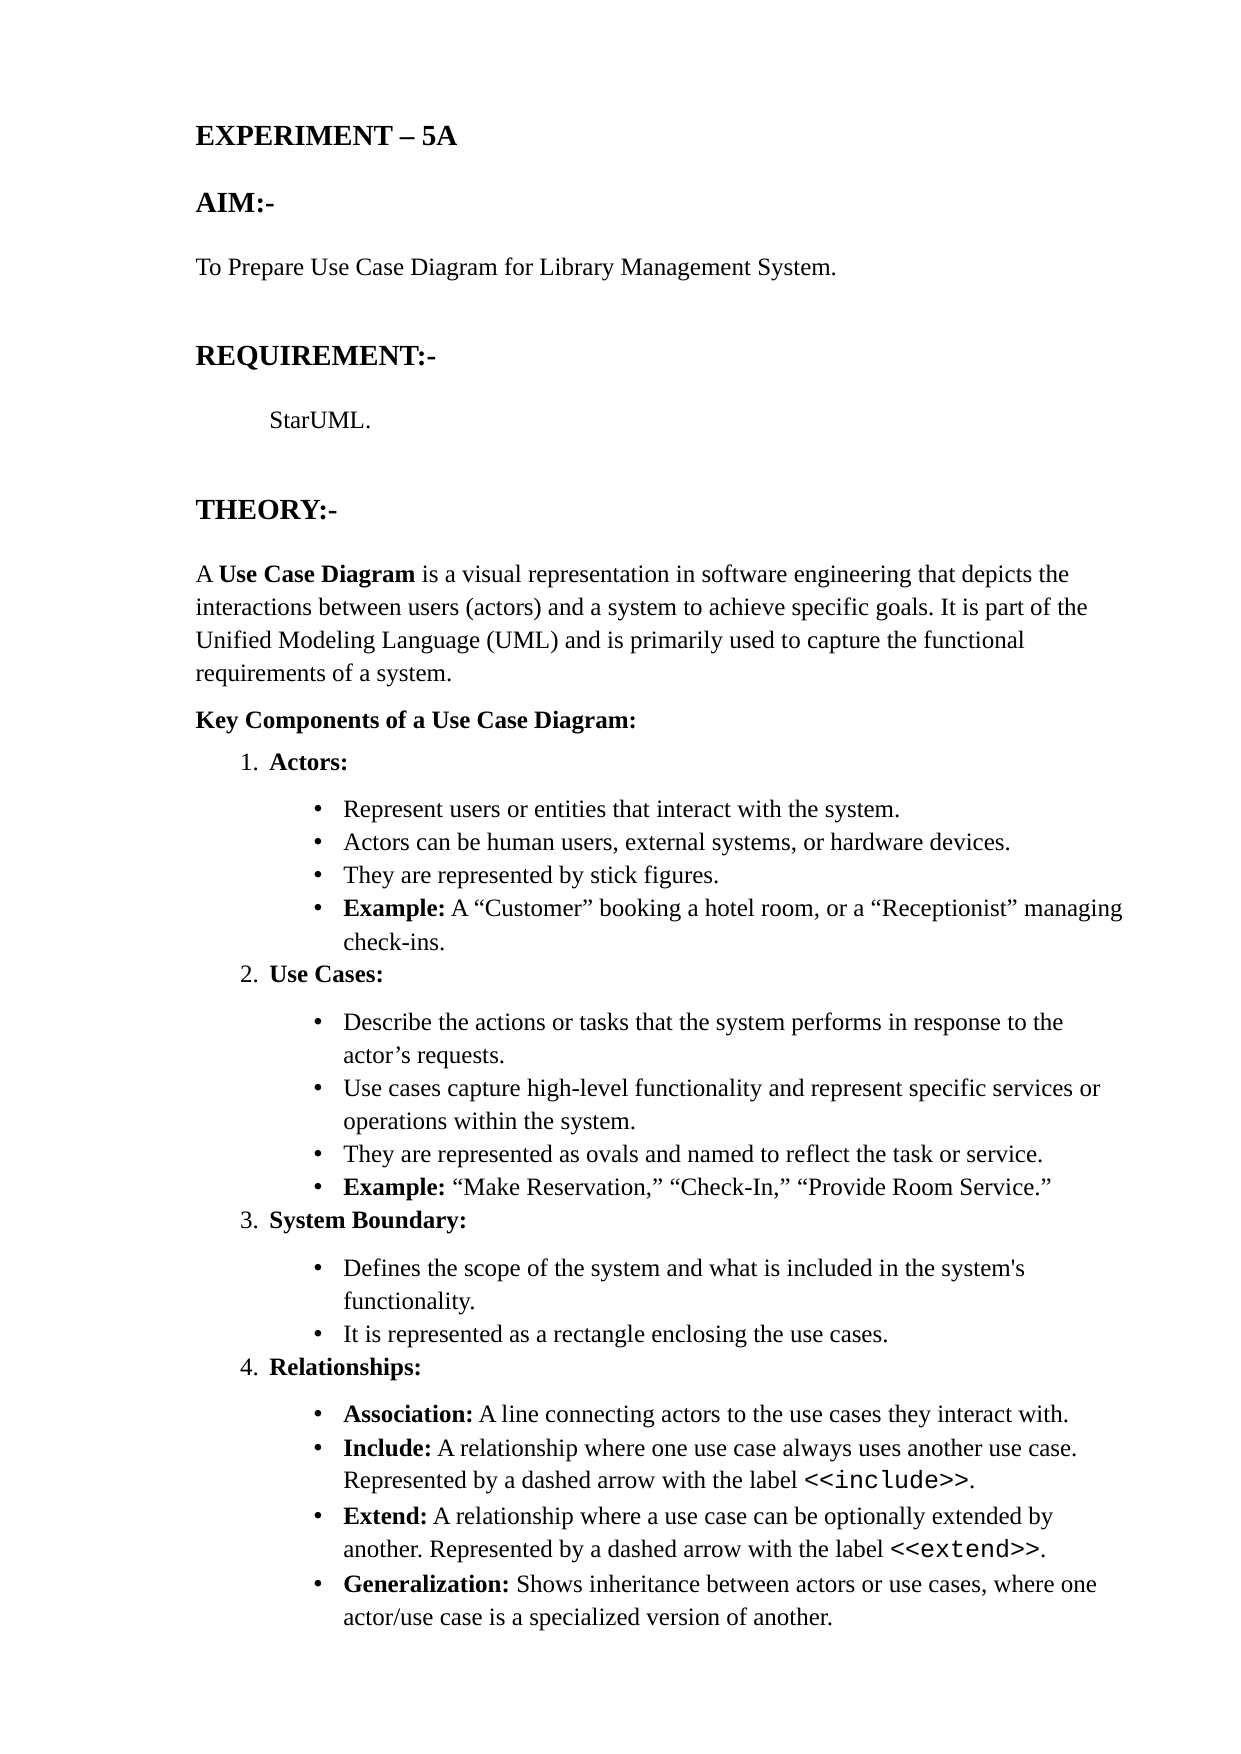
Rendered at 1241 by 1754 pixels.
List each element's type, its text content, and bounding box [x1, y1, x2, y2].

list They are represented as ovals and named to reflect the task or service. [313, 1139, 1123, 1168]
list System Boundary: [240, 1205, 1123, 1234]
text A Use Case Diagram is a visual representation in software engineering that depicts the interactions between users (actors) and a system to achieve specific goals. It is part of the Unified Modeling Language (UML) and is primarily used to capture the functional requirements of a system. [195, 559, 1123, 687]
list Relationships: [240, 1352, 1123, 1381]
list Represent users or entities that interact with the system. [313, 794, 1123, 823]
list Generalization: Shows inheritance between actors or use cases, where one actor/use case is a specialized version of another. [313, 1569, 1123, 1631]
list It is represented as a rectangle enclosing the use cases. [313, 1319, 1123, 1348]
list Use Cases: [240, 959, 1123, 988]
list Use cases capture high-level functionality and represent specific services or operations within the system. [313, 1073, 1123, 1135]
text To Prepare Use Case Diagram for Library Management System. [195, 252, 1123, 281]
list Describe the actions or tasks that the system performs in response to the actor’s requests. [313, 1007, 1123, 1069]
list Extend: A relationship where a use case can be optionally extended by another. Represented by a dashed arrow with the label <<extend>>. [313, 1501, 1123, 1565]
list Association: A line connecting actors to the use cases they interact with. [313, 1399, 1123, 1428]
list Include: A relationship where one use case always uses another use case. Represented by a dashed arrow with the label <<include>>. [313, 1433, 1123, 1496]
text StarUML. [195, 406, 1123, 434]
list They are represented by stick figures. [313, 861, 1123, 889]
list Actors can be human users, external systems, or hardware devices. [313, 827, 1123, 856]
list Actors: [240, 747, 1123, 776]
text REQUIREMENT:- [195, 338, 1123, 372]
list Example: A “Customer” booking a hotel room, or a “Receptionist” managing check-ins. [313, 893, 1123, 955]
text THEORY:- [195, 492, 1123, 525]
text AIM:- [195, 185, 1123, 219]
list Example: “Make Reservation,” “Check-In,” “Provide Room Service.” [313, 1172, 1123, 1201]
subtitle Key Components of a Use Case Diagram: [195, 706, 1123, 734]
text EXPERIMENT – 5A [195, 118, 1123, 152]
list Defines the scope of the system and what is included in the system's functionality. [313, 1253, 1123, 1315]
